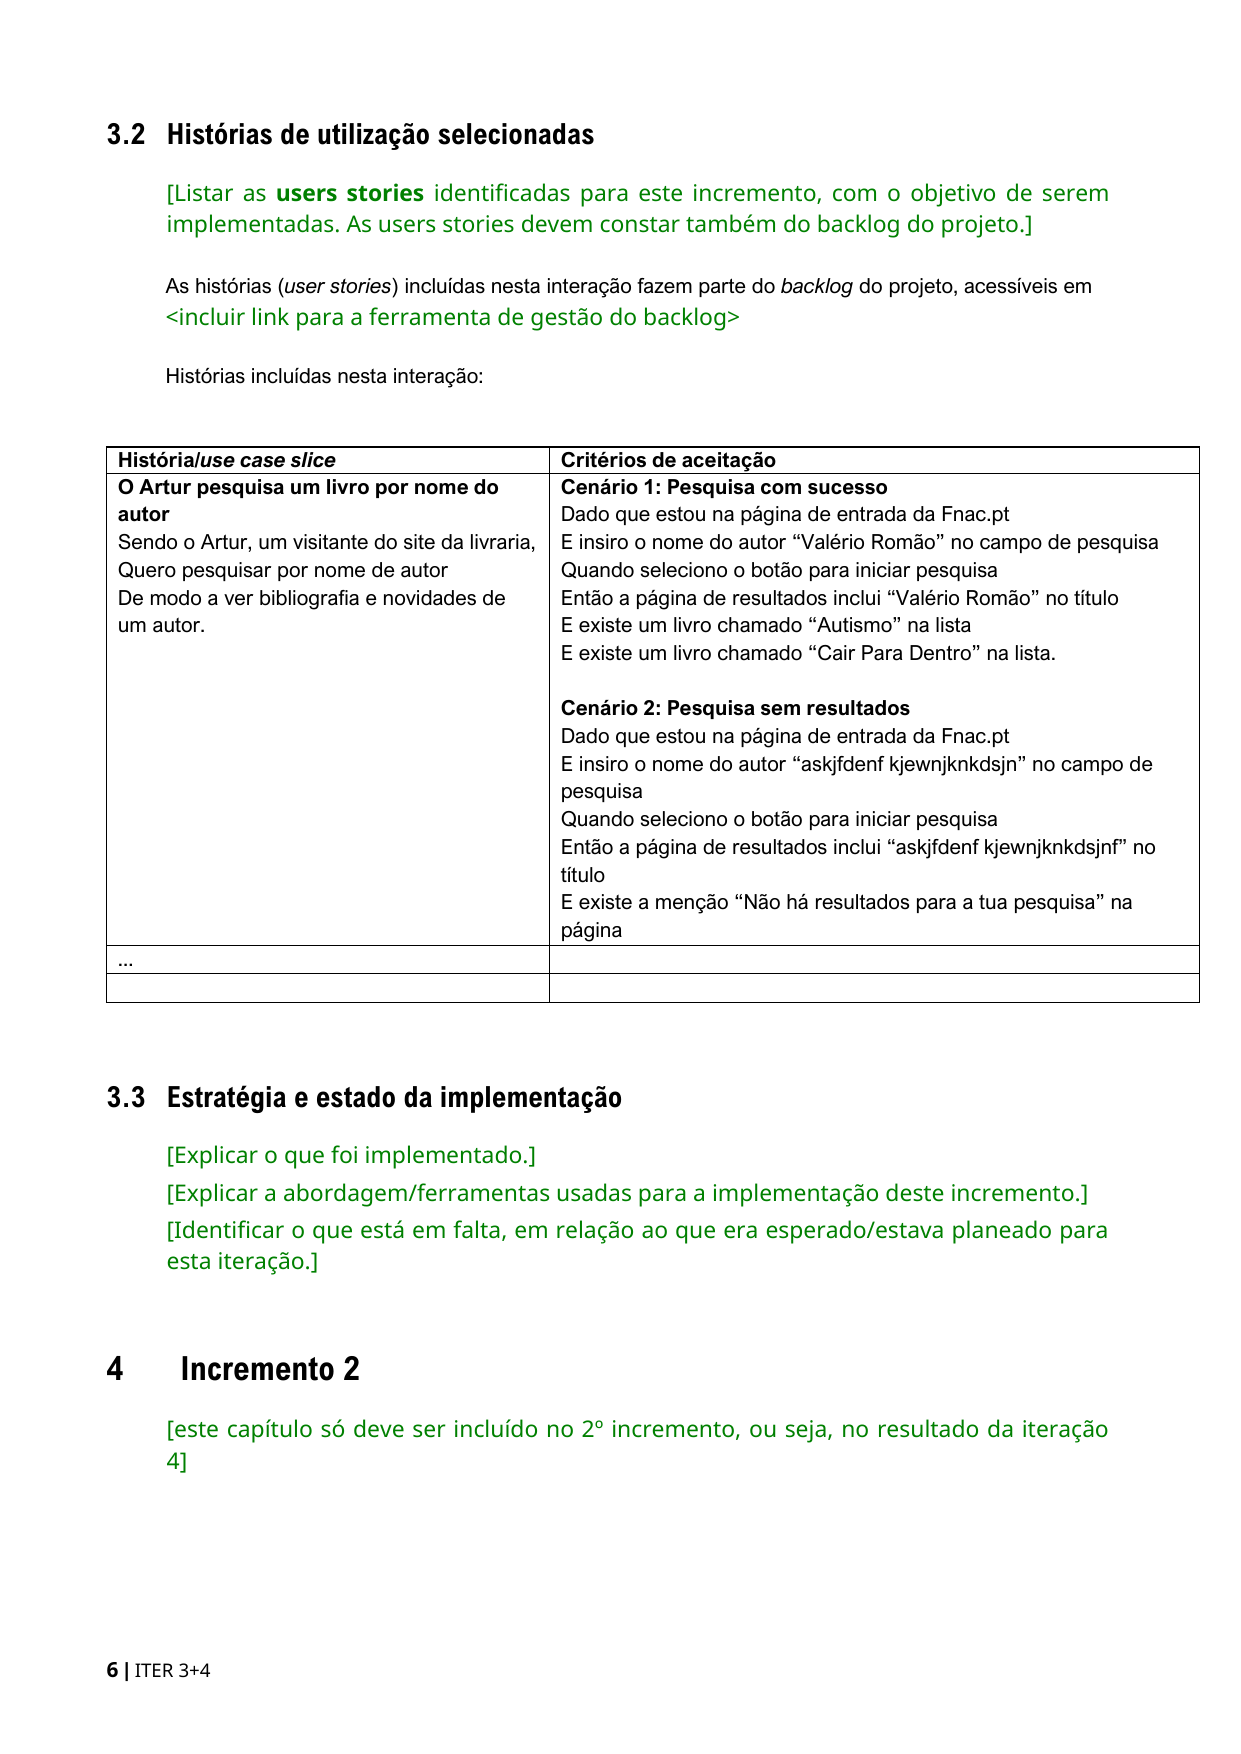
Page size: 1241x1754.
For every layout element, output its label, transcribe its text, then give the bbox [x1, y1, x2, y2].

table_cell Cenário 1: Pesquisa com sucesso Dado que estou na página de entrada da Fnac.pt E insiro o nome do autor “Valério Romão” no campo de pesquisa Quando seleciono o botão para iniciar pesquisa Então a página de resultados inclui “Valério Romão” no título E existe um livro chamado “Autismo” na lista E existe um livro chamado “Cair Para Dentro” na lista. Cenário 2: Pesquisa sem resultados Dado que estou na página de entrada da Fnac.pt E insiro o nome do autor “askjfdenf kjewnjknkdsjn” no campo de pesquisa Quando seleciono o botão para iniciar pesquisa Então a página de resultados inclui “askjfdenf kjewnjknkdsjnf” no título E existe a menção “Não há resultados para a tua pesquisa” na página [550, 474, 1199, 945]
text [Identificar o que está em falta, em relação ao que era esperado/estava planeado para esta iteração.] [166, 1214, 1110, 1277]
subtitle Estratégia e estado da implementação [106, 1081, 1051, 1114]
table_cell O Artur pesquisa um livro por nome do autor Sendo o Artur, um visitante do site da livraria, Quero pesquisar por nome de autor De modo a ver bibliografia e novidades de um autor. [107, 474, 549, 945]
text [Explicar a abordagem/ferramentas usadas para a implementação deste incremento.] [166, 1177, 1110, 1208]
text Histórias incluídas nesta interação: [165, 363, 1110, 388]
table_header Critérios de aceitação [550, 448, 1199, 473]
subtitle Incremento 2 [106, 1348, 1051, 1388]
table_cell [550, 946, 1199, 973]
table_cell [550, 974, 1199, 1002]
table_header História/use case slice [107, 448, 549, 473]
table_cell ... [107, 946, 549, 973]
text [este capítulo só deve ser incluído no 2º incremento, ou seja, no resultado da iteração 4] [166, 1413, 1110, 1476]
text [Explicar o que foi implementado.] [166, 1139, 1110, 1170]
text [Listar as users stories identificadas para este incremento, com o objetivo de serem implementadas. As users stories devem constar também do backlog do projeto.] [166, 176, 1110, 239]
text As histórias (user stories) incluídas nesta interação fazem parte do backlog do projeto, acessíveis em <incluir link para a ferramenta de gestão do backlog> [165, 273, 1110, 332]
subtitle Histórias de utilização selecionadas [106, 118, 1051, 151]
table_cell [107, 974, 549, 1002]
